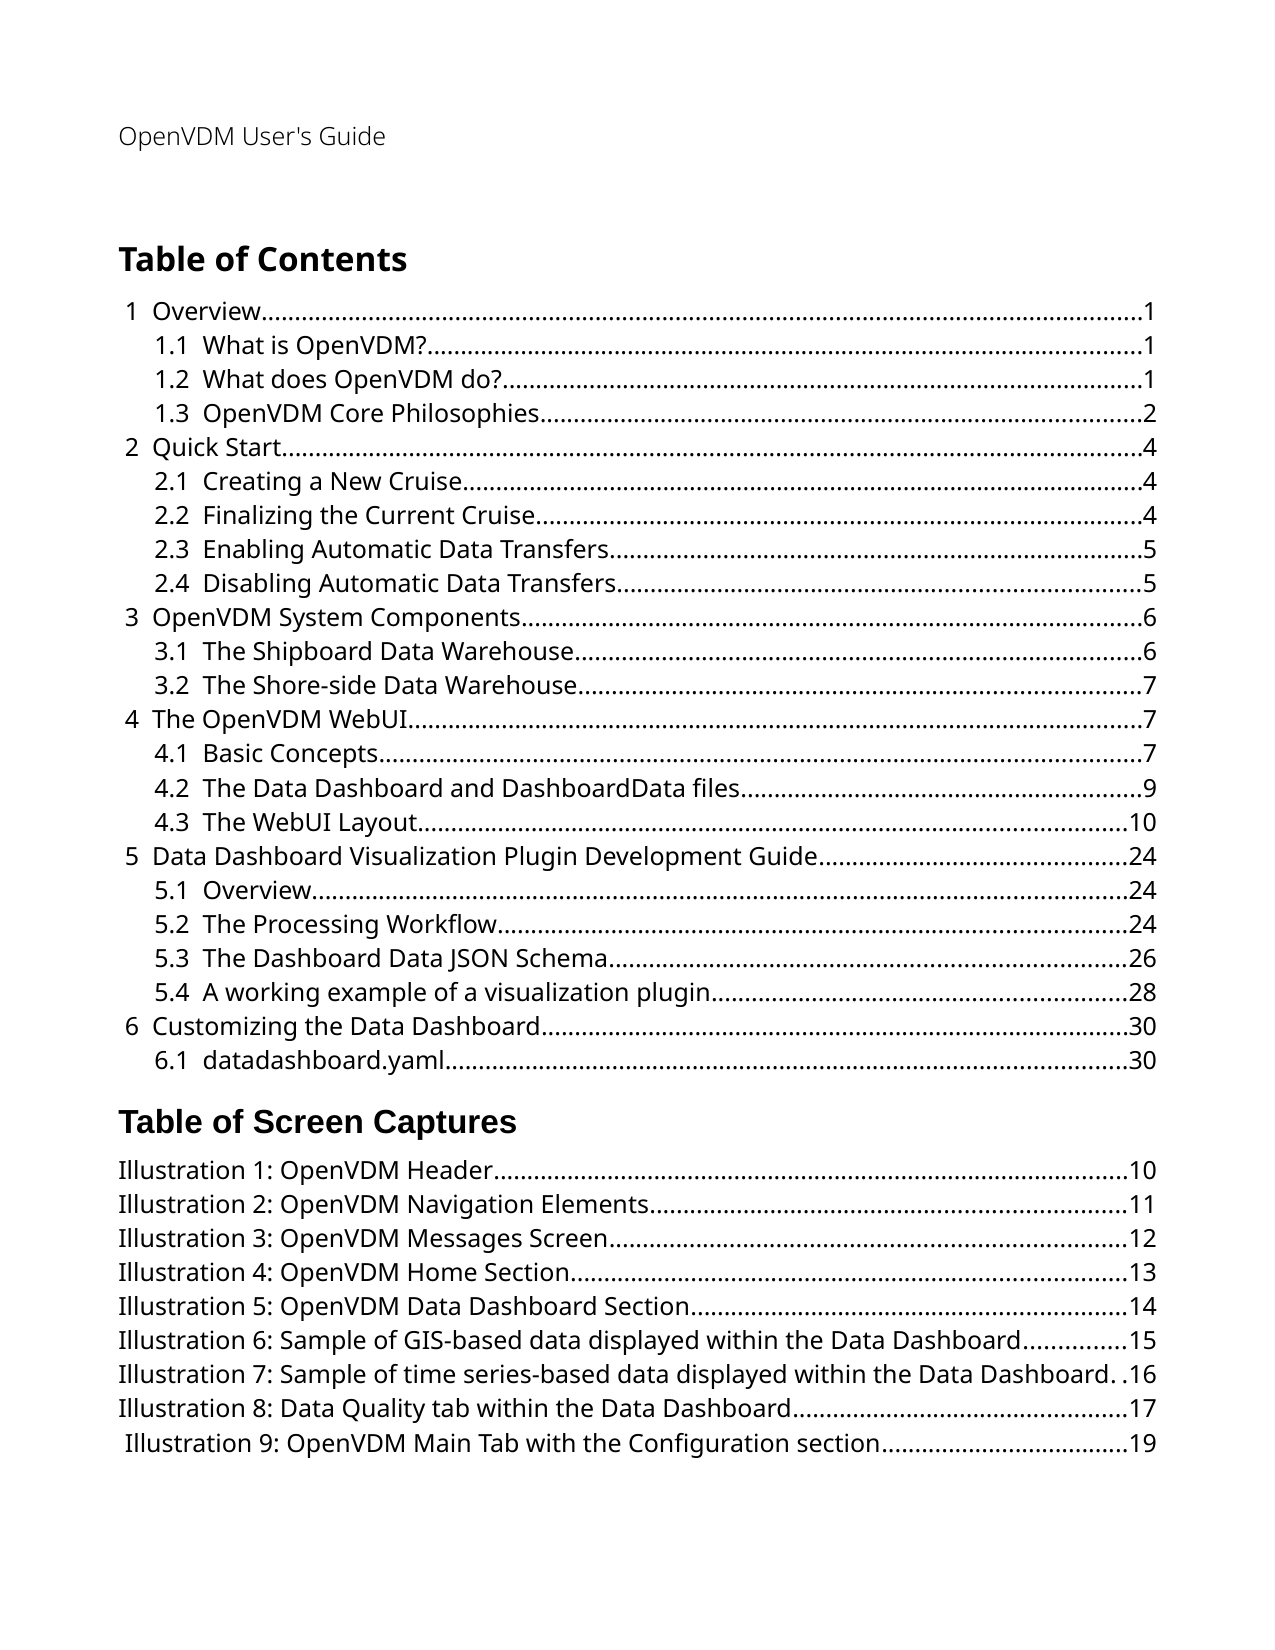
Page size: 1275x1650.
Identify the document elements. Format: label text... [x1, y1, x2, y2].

subtitle Table of Contents [118, 235, 1157, 281]
text 2.2 Finalizing the Current Cruise 4 [148, 498, 1157, 532]
text 2.1 Creating a New Cruise 4 [148, 464, 1157, 498]
text Illustration 4: OpenVDM Home Section 13 [118, 1255, 1157, 1289]
text 5.2 The Processing Workflow 24 [148, 906, 1157, 941]
text 1.3 OpenVDM Core Philosophies 2 [148, 396, 1157, 429]
text 5.1 Overview 24 [148, 872, 1157, 906]
text Illustration 7: Sample of time series-based data displayed within the Data Dashboard 16 [118, 1357, 1157, 1391]
text Illustration 5: OpenVDM Data Dashboard Section 14 [118, 1289, 1157, 1323]
text 5.4 A working example of a visualization plugin 28 [148, 974, 1157, 1009]
text 2 Quick Start 4 [118, 429, 1157, 464]
text 4.2 The Data Dashboard and DashboardData files 9 [148, 770, 1157, 804]
text Illustration 1: OpenVDM Header 10 [118, 1153, 1157, 1187]
text Illustration 6: Sample of GIS-based data displayed within the Data Dashboard 15 [118, 1323, 1157, 1357]
text 4.1 Basic Concepts 7 [148, 736, 1157, 770]
text 3.1 The Shipboard Data Warehouse 6 [148, 634, 1157, 668]
text 1.2 What does OpenVDM do? 1 [148, 361, 1157, 396]
text 5.3 The Dashboard Data JSON Schema 26 [148, 941, 1157, 974]
text Illustration 3: OpenVDM Messages Screen 12 [118, 1221, 1157, 1255]
text 3.2 The Shore-side Data Warehouse 7 [148, 668, 1157, 702]
text Illustration 8: Data Quality tab within the Data Dashboard 17 [118, 1391, 1157, 1425]
subtitle Table of Screen Captures [118, 1102, 1157, 1140]
text 1 Overview 1 [118, 293, 1157, 327]
text 6.1 datadashboard.yaml 30 [148, 1043, 1157, 1077]
text 2.3 Enabling Automatic Data Transfers 5 [148, 532, 1157, 566]
text 4 The OpenVDM WebUI 7 [118, 702, 1157, 736]
text 6 Customizing the Data Dashboard 30 [118, 1009, 1157, 1043]
text 1.1 What is OpenVDM? 1 [148, 327, 1157, 361]
text Illustration 2: OpenVDM Navigation Elements 11 [118, 1187, 1157, 1221]
text 2.4 Disabling Automatic Data Transfers 5 [148, 566, 1157, 600]
text 3 OpenVDM System Components 6 [118, 600, 1157, 634]
text Illustration 9: OpenVDM Main Tab with the Configuration section 19 [118, 1425, 1157, 1459]
text 5 Data Dashboard Visualization Plugin Development Guide 24 [118, 838, 1157, 872]
text 4.3 The WebUI Layout 10 [148, 804, 1157, 838]
